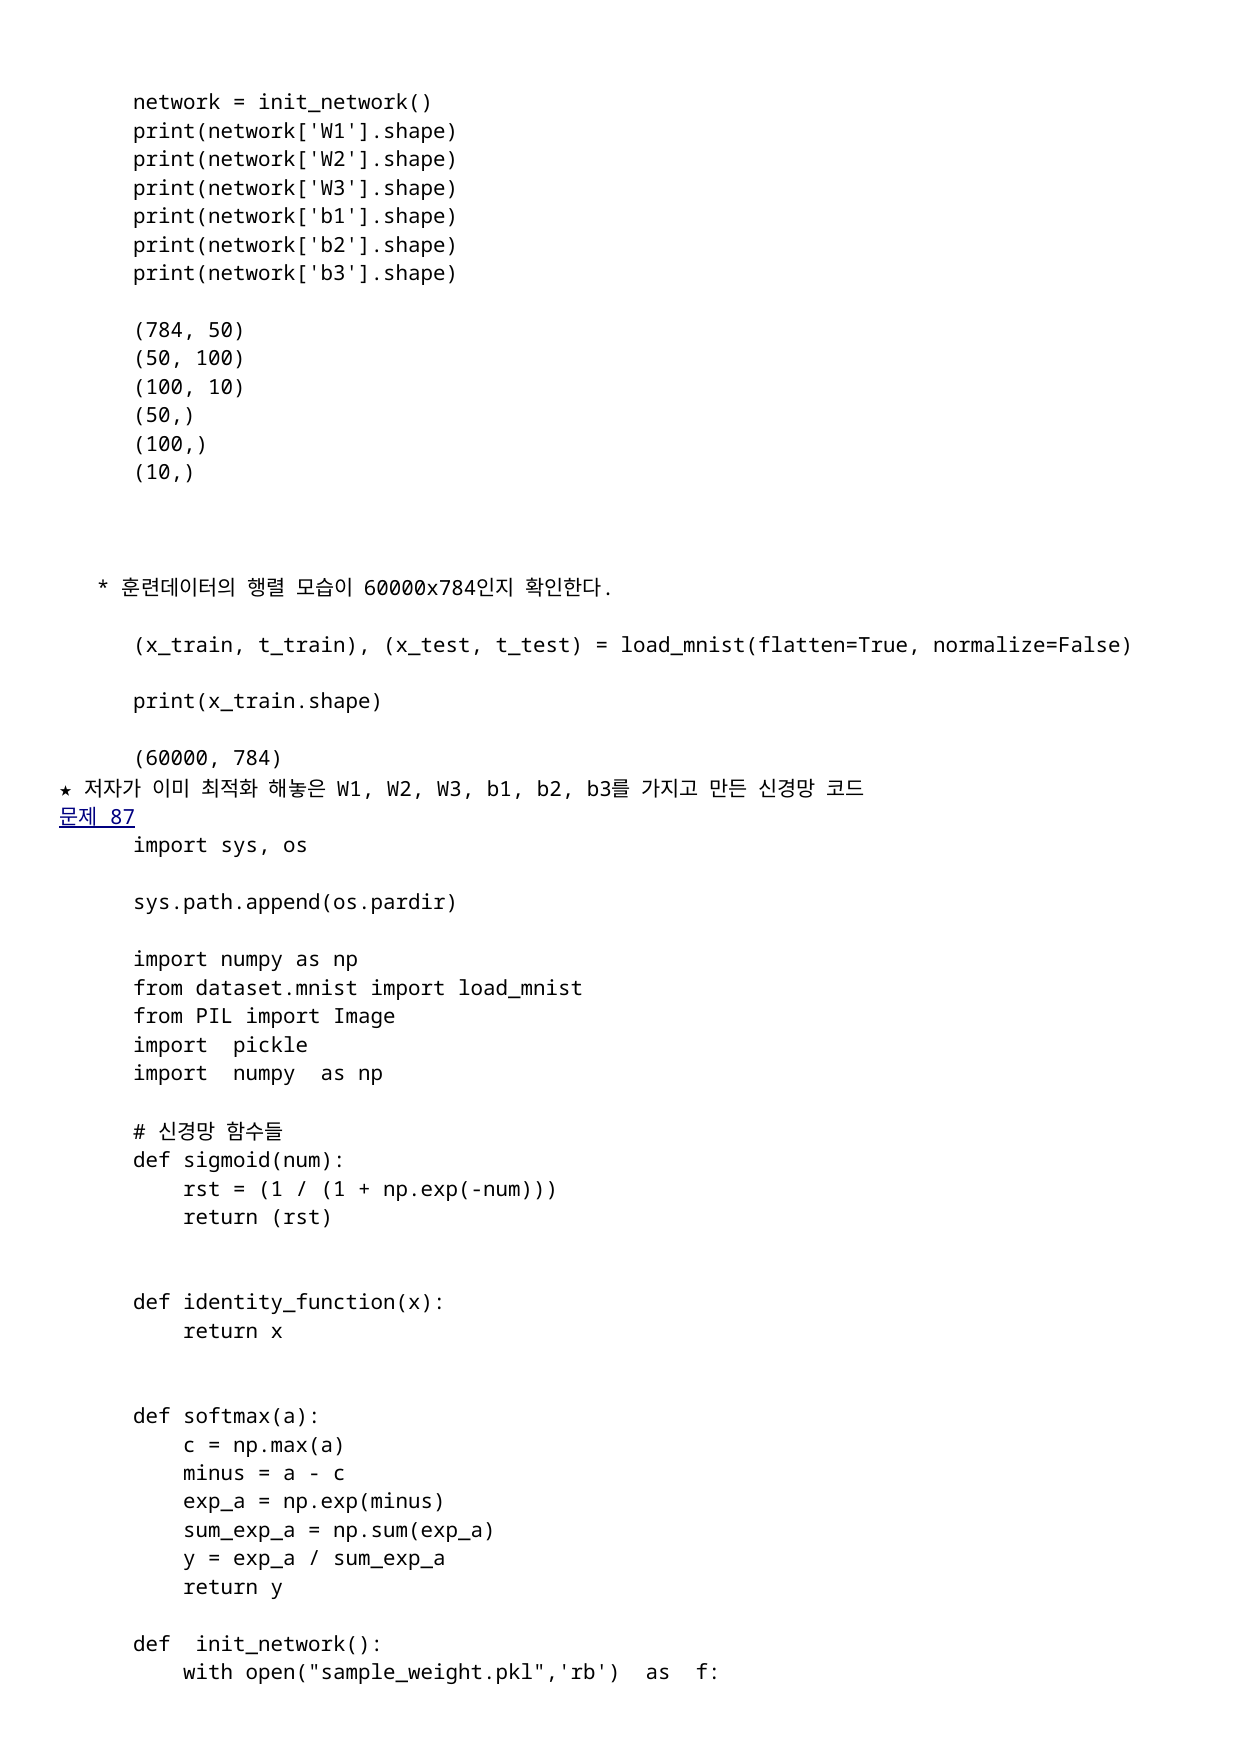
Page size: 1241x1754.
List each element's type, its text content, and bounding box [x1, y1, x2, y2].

text return y [59, 1572, 1181, 1600]
text (x_train, t_train), (x_test, t_test) = load_mnist(flatten=True, normalize=False) [59, 630, 1181, 658]
text print(network['b2'].shape) [59, 230, 1181, 258]
text return (rst) [59, 1202, 1181, 1231]
text print(network['b3'].shape) [59, 258, 1181, 287]
text def sigmoid(num): [59, 1145, 1181, 1174]
text minus = a - c [59, 1458, 1181, 1487]
text def init_network(): [59, 1629, 1181, 1657]
text def identity_function(x): [59, 1287, 1181, 1316]
text print(network['b1'].shape) [59, 201, 1181, 230]
text from dataset.mnist import load_mnist [59, 973, 1181, 1001]
text def softmax(a): [59, 1401, 1181, 1430]
text exp_a = np.exp(minus) [59, 1487, 1181, 1515]
text sys.path.append(os.pardir) [59, 887, 1181, 916]
text (50, 100) [59, 343, 1181, 372]
text (60000, 784) [59, 743, 1181, 772]
text (100,) [59, 429, 1181, 457]
text (100, 10) [59, 372, 1181, 400]
text print(x_train.shape) [59, 687, 1181, 715]
text (50,) [59, 400, 1181, 429]
text import pickle [59, 1030, 1181, 1058]
text import numpy as np [59, 944, 1181, 973]
text return x [59, 1316, 1181, 1344]
text print(network['W2'].shape) [59, 144, 1181, 173]
text (784, 50) [59, 315, 1181, 343]
text ★ 저자가 이미 최적화 해놓은 W1, W2, W3, b1, b2, b3를 가지고 만든 신경망 코드 [59, 772, 1181, 802]
text import numpy as np [59, 1058, 1181, 1087]
text * 훈련데이터의 행렬 모습이 60000x784인지 확인한다. [59, 571, 1181, 601]
text y = exp_a / sum_exp_a [59, 1543, 1181, 1572]
text with open("sample_weight.pkl",'rb') as f: [59, 1657, 1181, 1686]
text sum_exp_a = np.sum(exp_a) [59, 1515, 1181, 1543]
text (10,) [59, 457, 1181, 486]
text print(network['W1'].shape) [59, 116, 1181, 144]
text import sys, os [59, 831, 1181, 859]
text from PIL import Image [59, 1001, 1181, 1030]
text rst = (1 / (1 + np.exp(-num))) [59, 1174, 1181, 1202]
text c = np.max(a) [59, 1430, 1181, 1458]
text 문제 87 [59, 802, 1181, 831]
text network = init_network() [59, 87, 1181, 116]
text # 신경망 함수들 [59, 1115, 1181, 1145]
text print(network['W3'].shape) [59, 173, 1181, 201]
